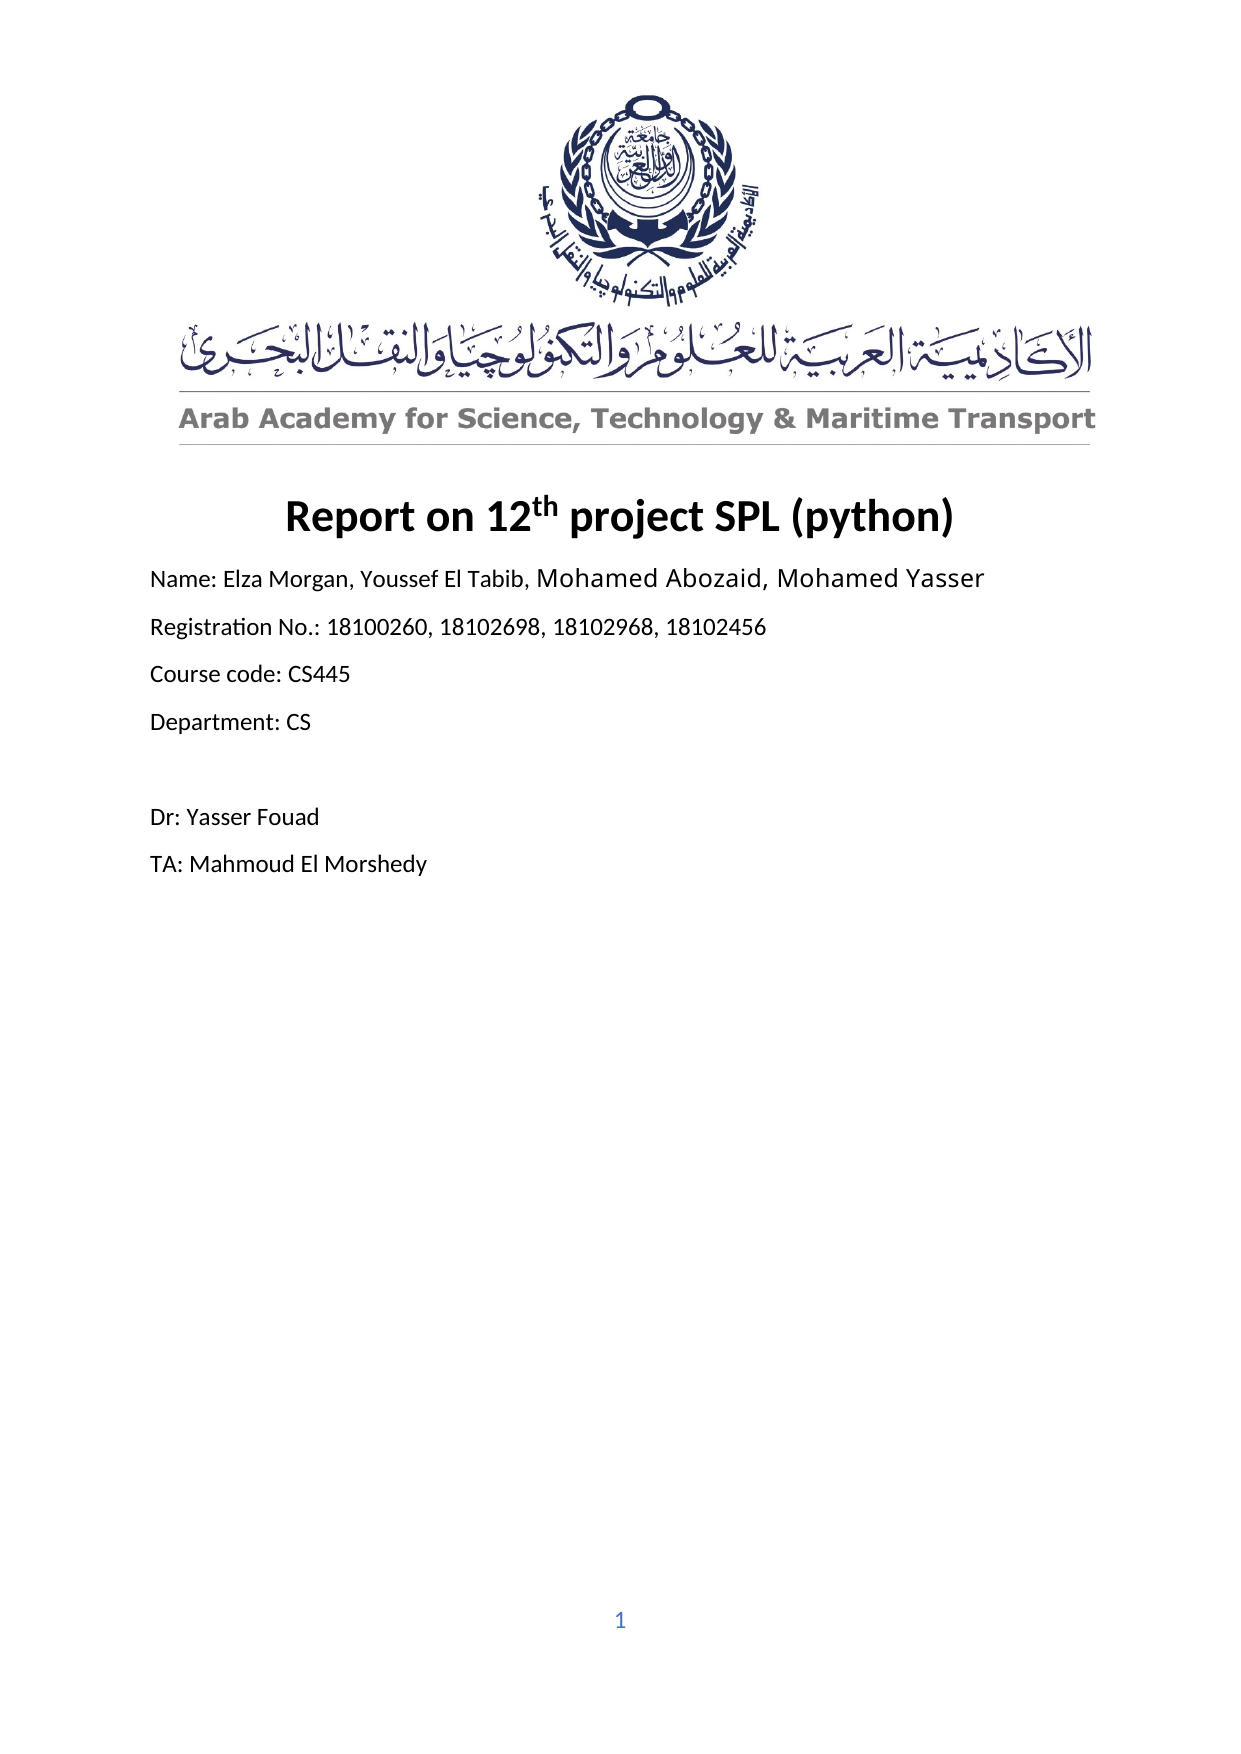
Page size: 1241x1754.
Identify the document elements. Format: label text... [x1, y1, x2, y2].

text Course code: CS445 [150, 659, 1090, 689]
text Report on 12th project SPL (python) [150, 487, 1090, 543]
text Department: CS [150, 706, 1090, 737]
text Registration No.: 18100260, 18102698, 18102968, 18102456 [150, 611, 1090, 642]
text Dr: Yasser Fouad [150, 801, 1090, 831]
text TA: Mahmoud El Morshedy [150, 848, 1090, 879]
text Name: Elza Morgan, Youssef El Tabib, Mohamed Abozaid, Mohamed Yasser [150, 560, 1090, 594]
